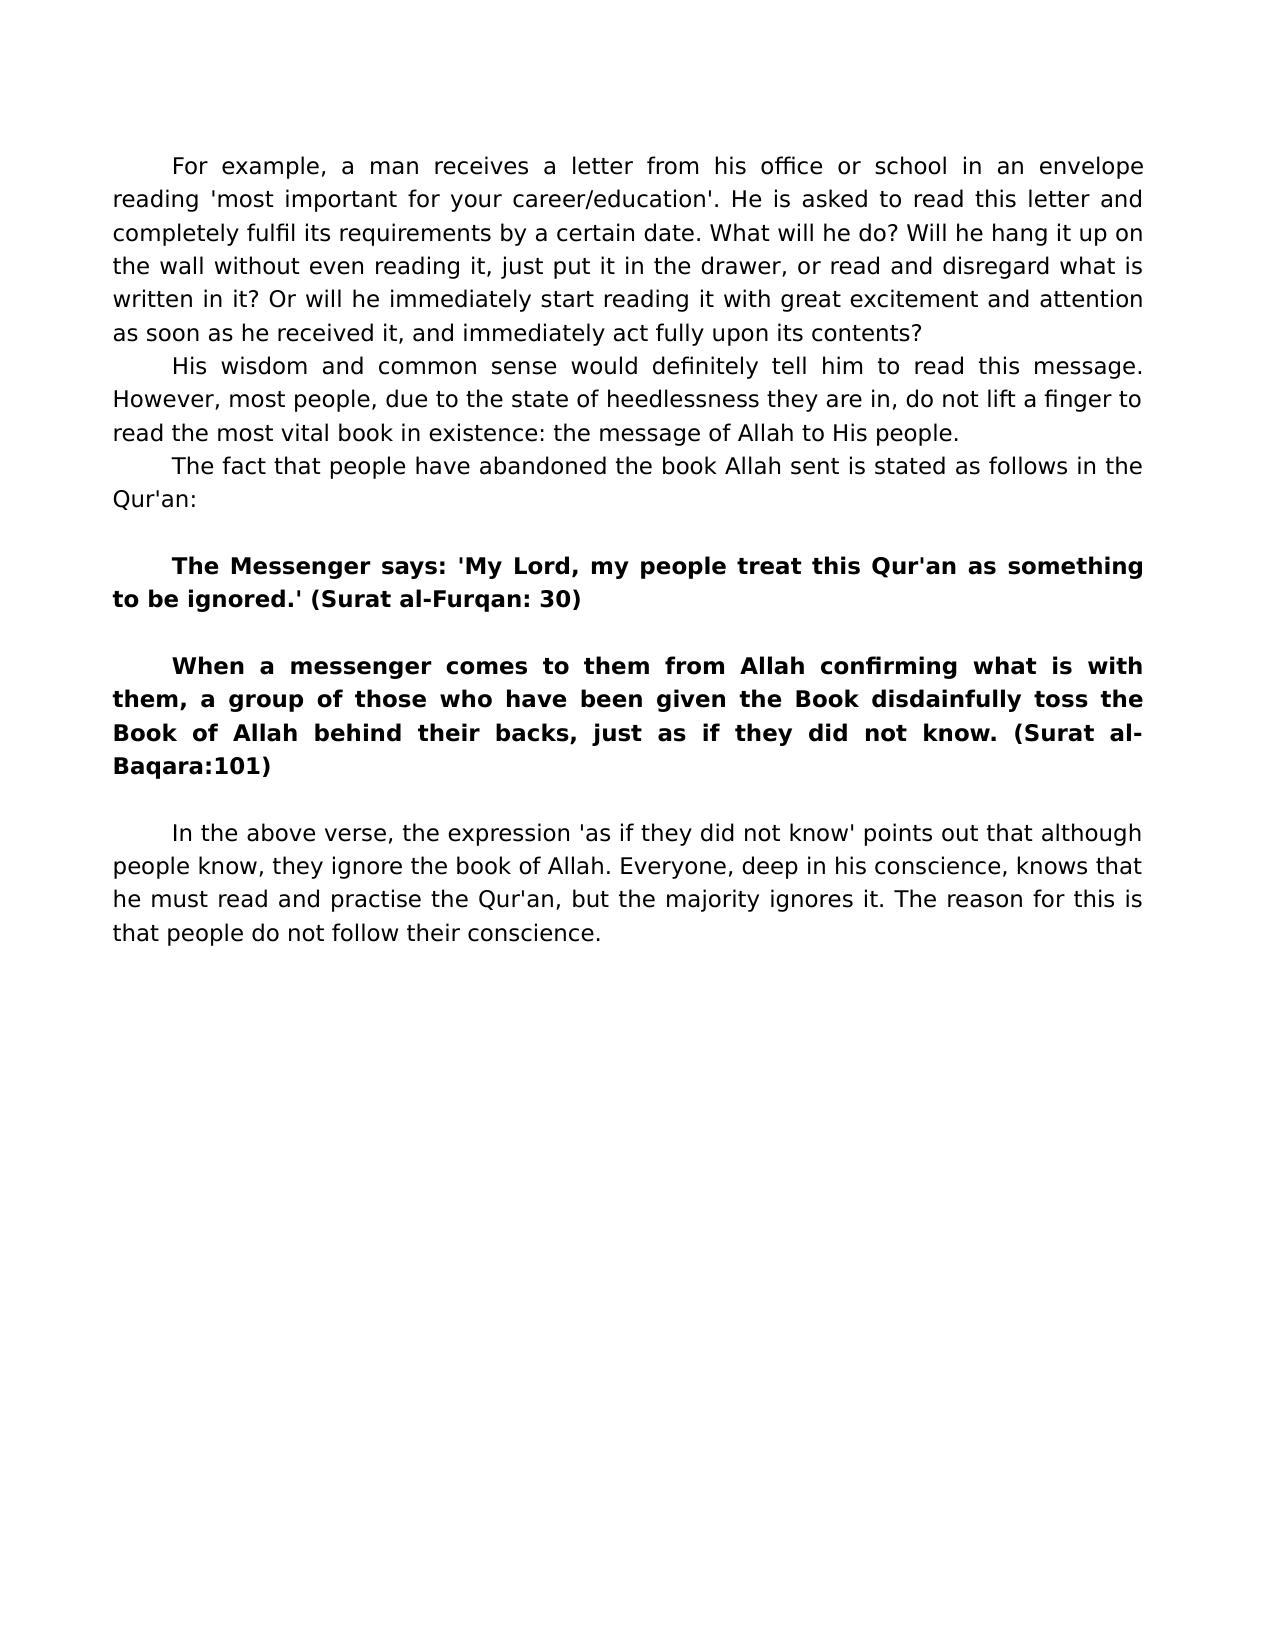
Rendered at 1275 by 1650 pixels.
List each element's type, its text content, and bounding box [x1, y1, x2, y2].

text The Messenger says: 'My Lord, my people treat this Qur'an as something to be ignored.' (Surat al-Furqan: 30) [112, 548, 1145, 614]
text For example, a man receives a letter from his office or school in an envelope reading 'most important for your career/education'. He is asked to read this letter and completely fulfil its requirements by a certain date. What will he do? Will he hang it up on the wall without even reading it, just put it in the drawer, or read and disregard what is written in it? Or will he immediately start reading it with great excitement and attention as soon as he received it, and immediately act fully upon its contents? [112, 148, 1145, 348]
text In the above verse, the expression 'as if they did not know' points out that although people know, they ignore the book of Allah. Everyone, deep in his conscience, knows that he must read and practise the Qur'an, but the majority ignores it. The reason for this is that people do not follow their conscience. [112, 814, 1145, 948]
text His wisdom and common sense would definitely tell him to read this message. However, most people, due to the state of heedlessness they are in, do not lift a finger to read the most vital book in existence: the message of Allah to His people. [112, 348, 1145, 448]
text The fact that people have abandoned the book Allah sent is stated as follows in the Qur'an: [112, 448, 1145, 514]
text When a messenger comes to them from Allah confirming what is with them, a group of those who have been given the Book disdainfully toss the Book of Allah behind their backs, just as if they did not know. (Surat al-Baqara:101) [112, 648, 1145, 781]
